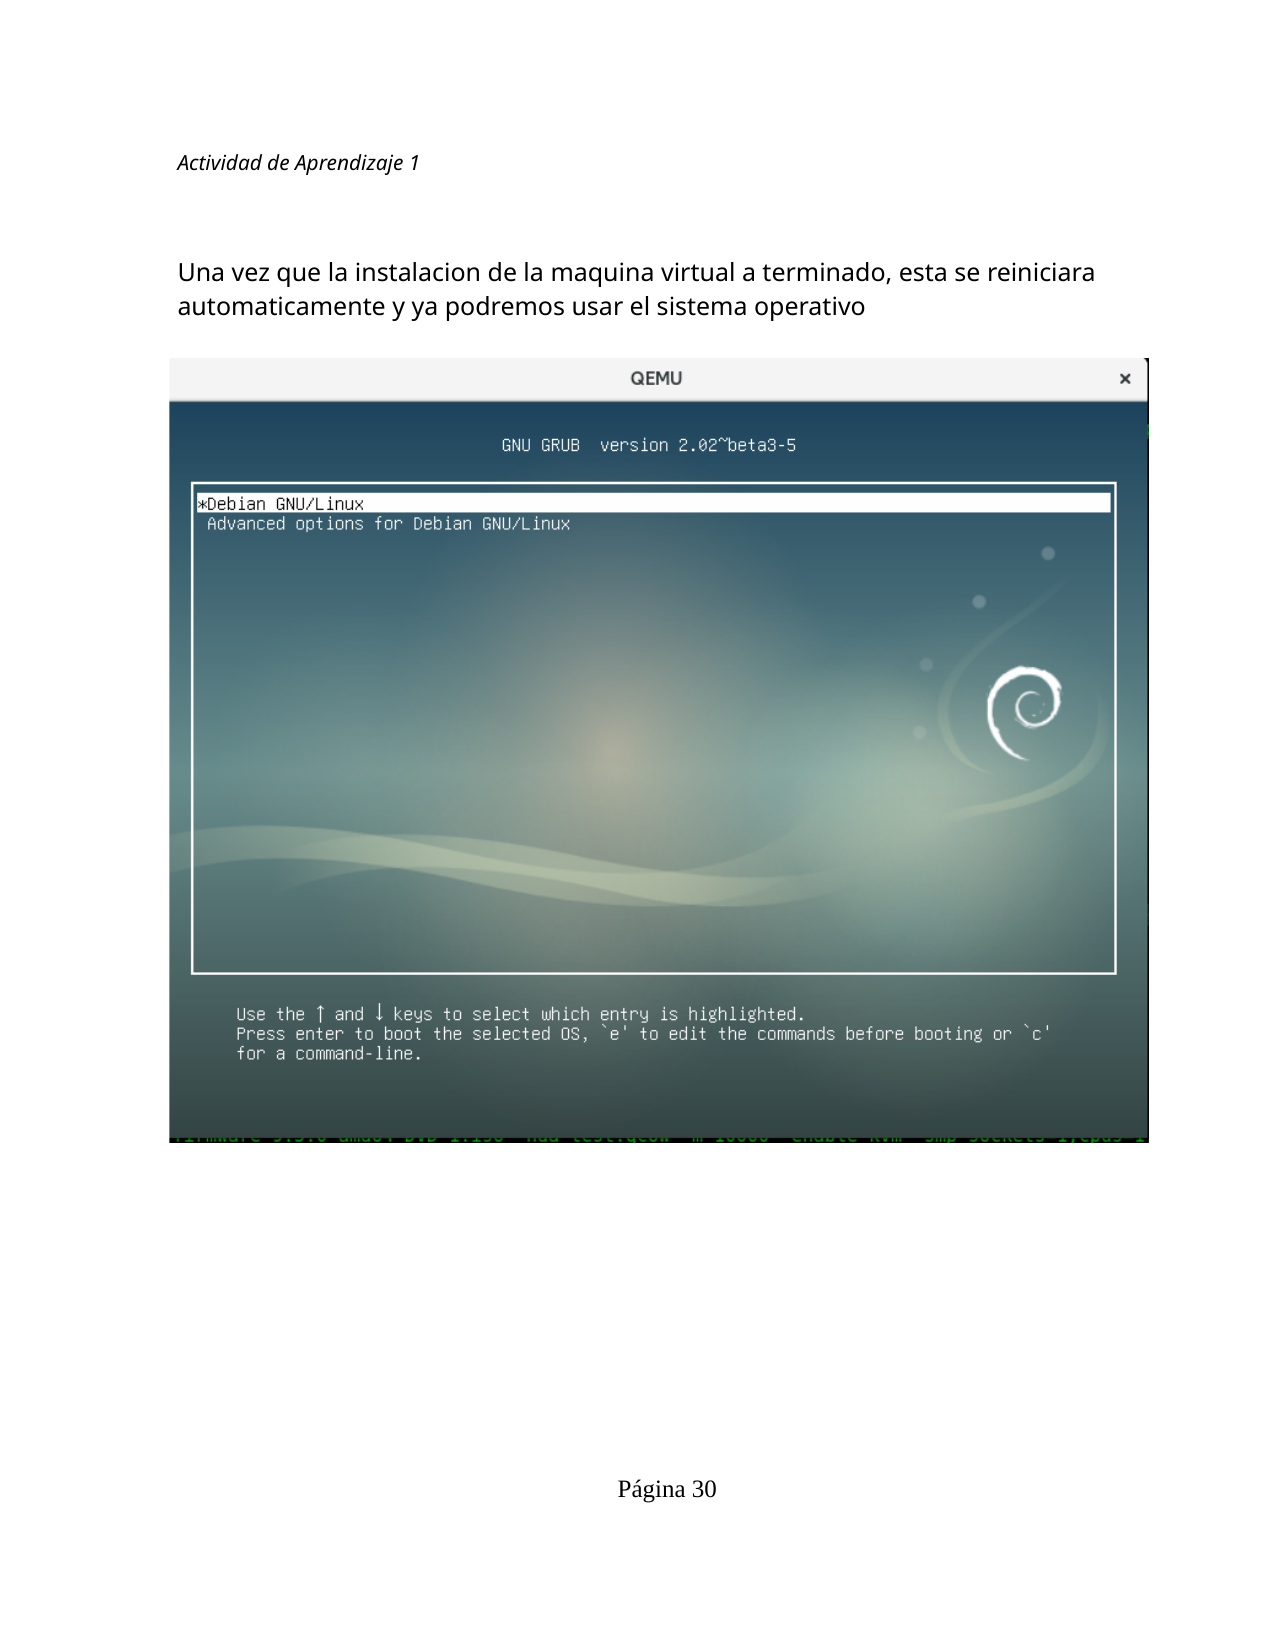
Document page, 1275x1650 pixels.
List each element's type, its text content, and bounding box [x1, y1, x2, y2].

picture [169, 358, 1149, 1143]
text Una vez que la instalacion de la maquina virtual a terminado, esta se reiniciara automaticamente y ya podremos usar el sistema operativo [177, 254, 1157, 322]
